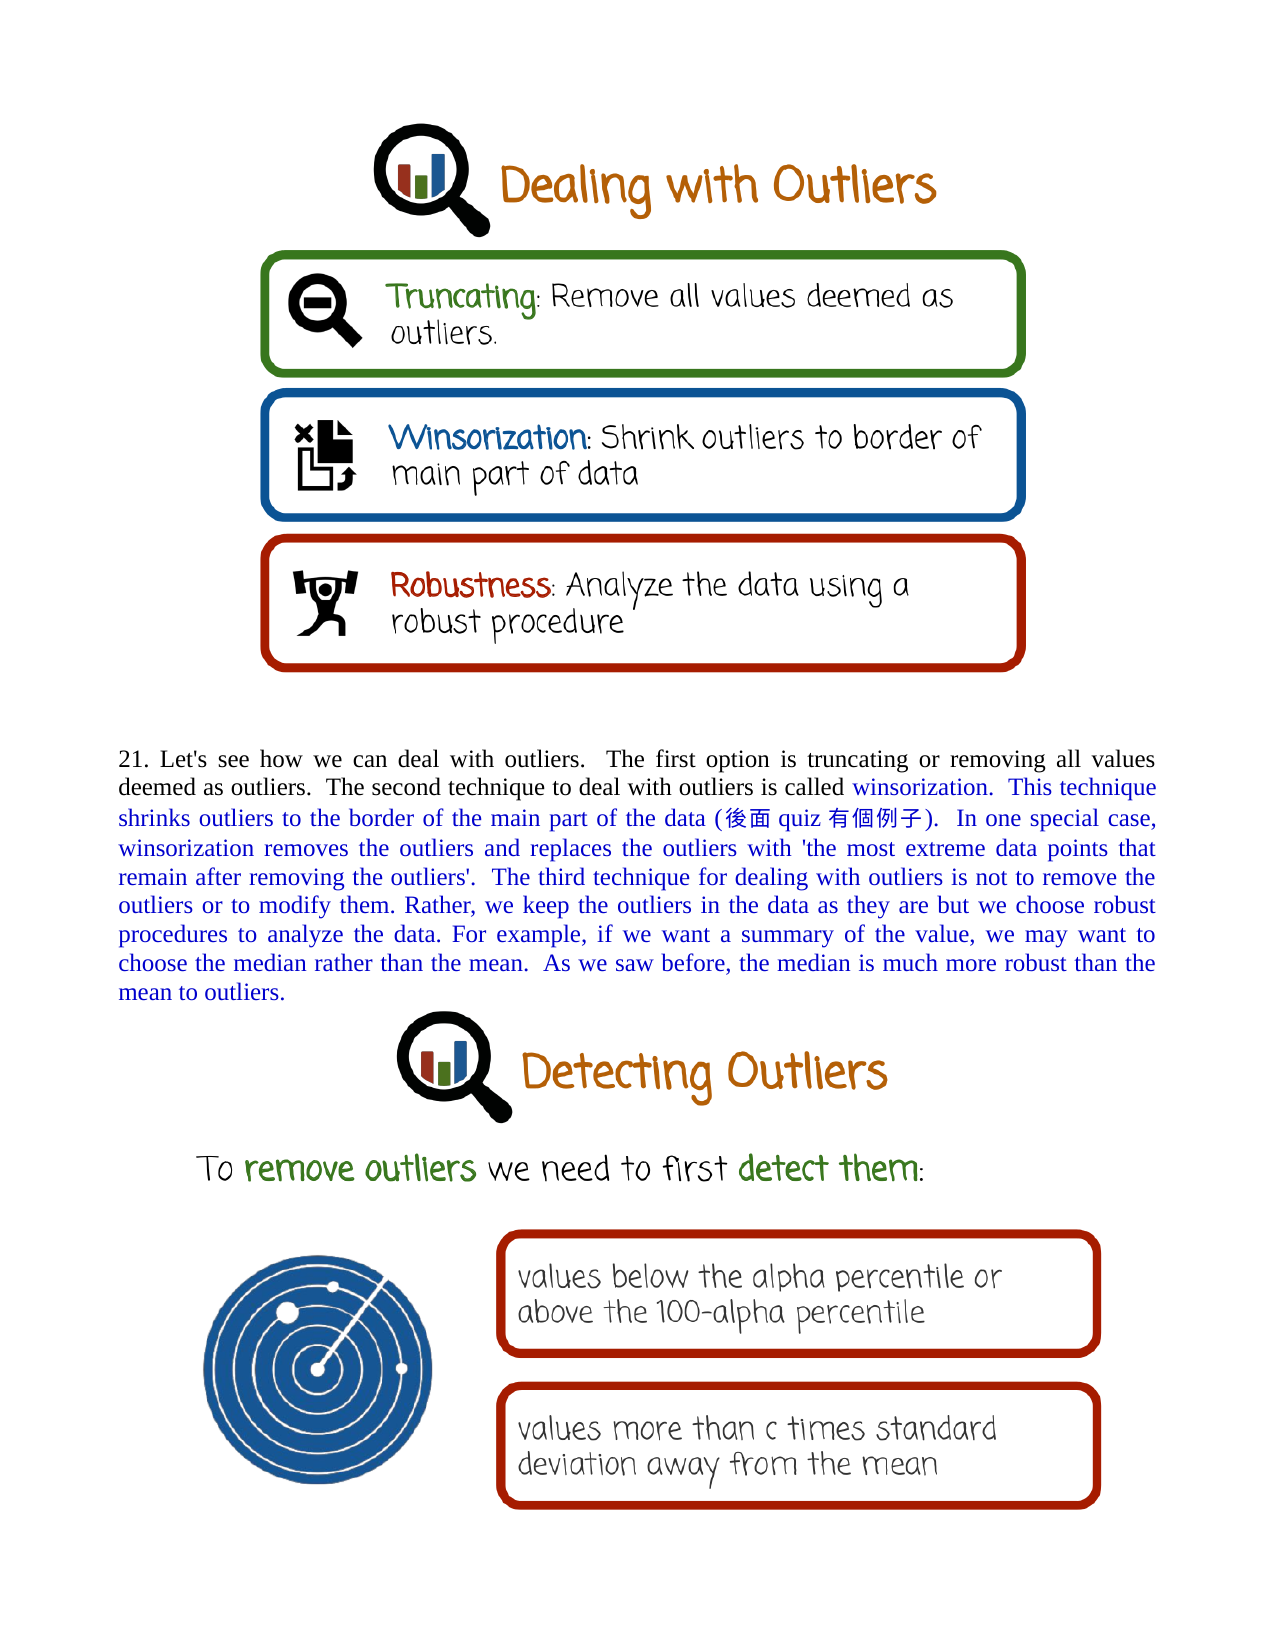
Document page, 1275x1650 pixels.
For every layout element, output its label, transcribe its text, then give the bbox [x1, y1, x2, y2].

picture [118, 1005, 1157, 1522]
text 21. Let's see how we can deal with outliers. The first option is truncating or removing all values deemed as outliers. The second technique to deal with outliers is called winsorization. This technique shrinks outliers to the border of the main part of the data (後面quiz有個例子). In one special case, winsorization removes the outliers and replaces the outliers with 'the most extreme data points that remain after removing the outliers'. The third technique for dealing with outliers is not to remove the outliers or to modify them. Rather, we keep the outliers in the data as they are but we choose robust procedures to analyze the data. For example, if we want a summary of the value, we may want to choose the median rather than the mean. As we saw before, the median is much more robust than the mean to outliers. [118, 744, 1157, 1005]
picture [118, 118, 1157, 687]
